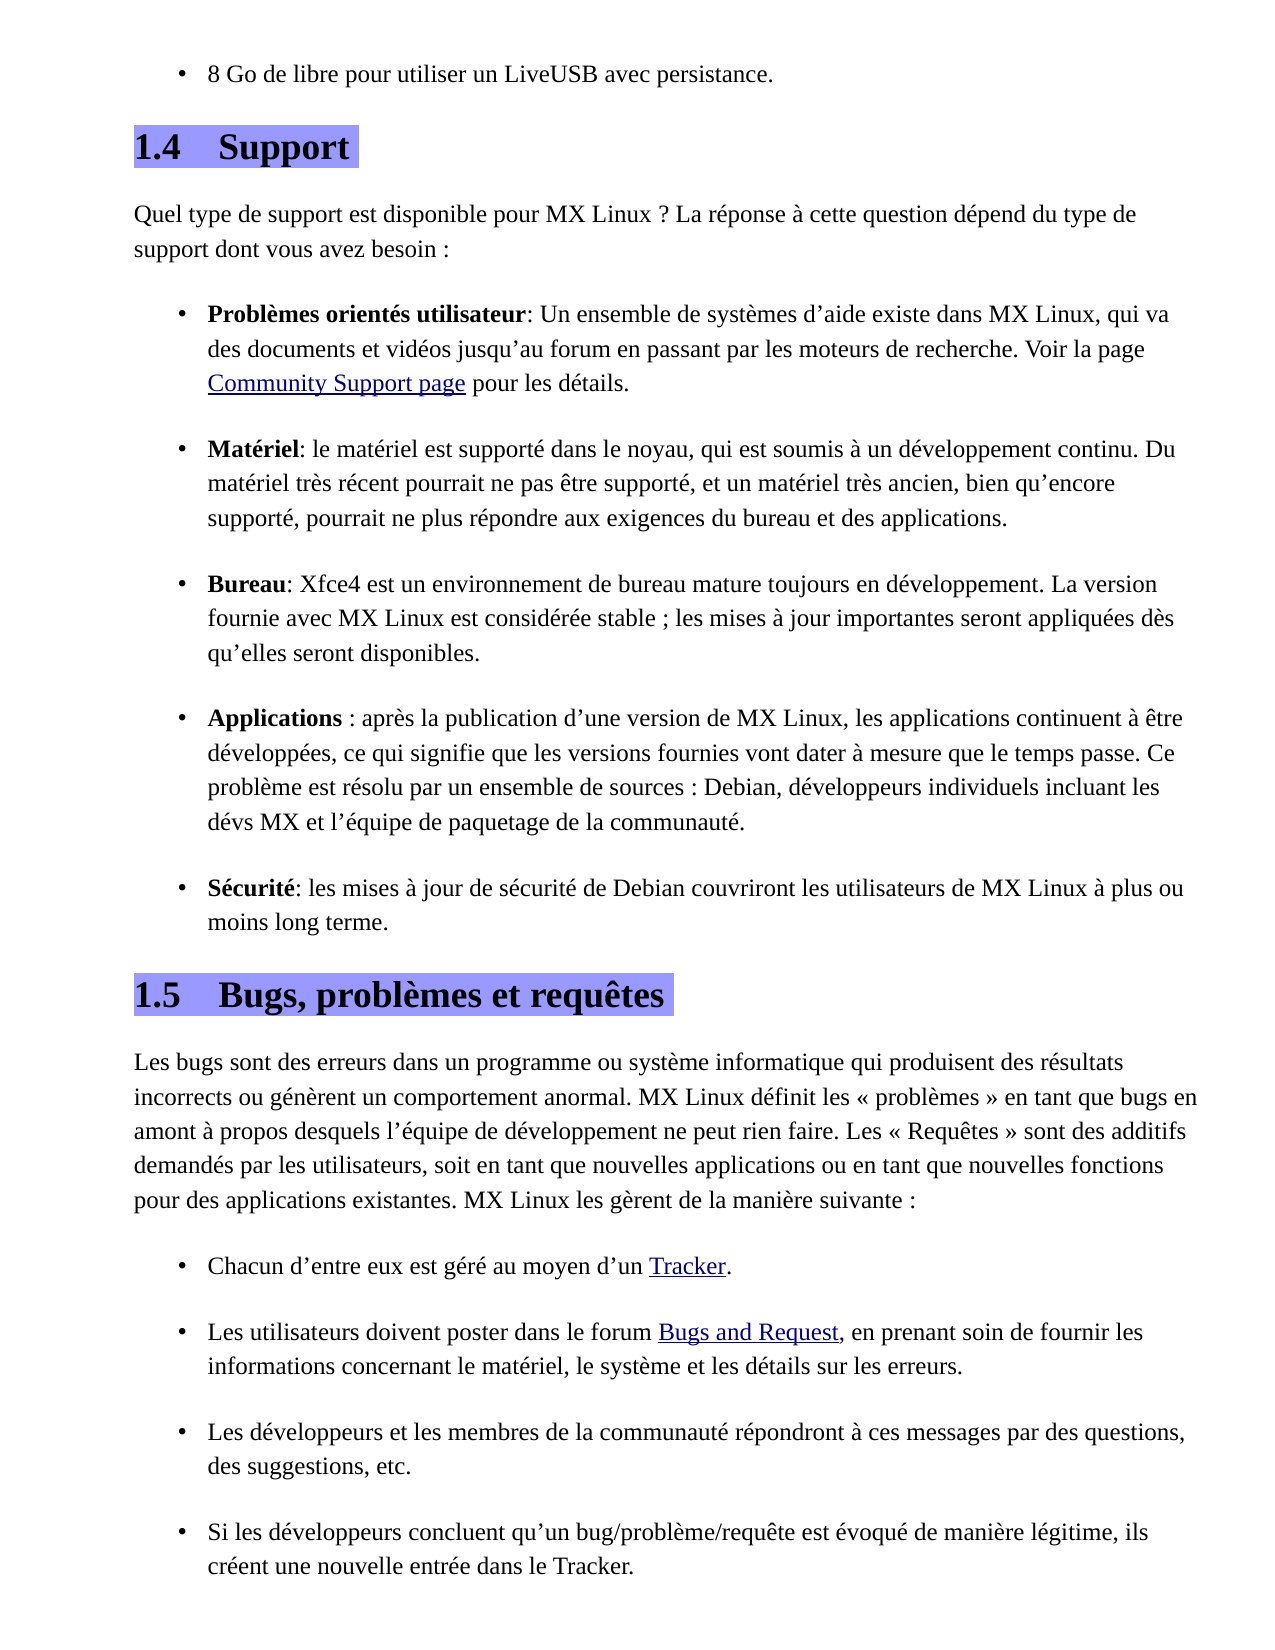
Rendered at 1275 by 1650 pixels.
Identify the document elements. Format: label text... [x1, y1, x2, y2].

list 8 Go de libre pour utiliser un LiveUSB avec persistance. [178, 59, 1200, 88]
subtitle 1.5 Bugs, problèmes et requêtes [674, 973, 1200, 1016]
subtitle 1.4 Support [359, 125, 1200, 168]
list Matériel: le matériel est supporté dans le noyau, qui est soumis à un développement continu. Du matériel très récent pourrait ne pas être supporté, et un matériel très ancien, bien qu’encore supporté, pourrait ne plus répondre aux exigences du bureau et des applications. [178, 434, 1200, 532]
list Si les développeurs concluent qu’un bug/problème/requête est évoqué de manière légitime, ils créent une nouvelle entrée dans le Tracker. [178, 1517, 1200, 1580]
text Quel type de support est disponible pour MX Linux ? La réponse à cette question dépend du type de support dont vous avez besoin : [134, 199, 1200, 262]
list Applications : après la publication d’une version de MX Linux, les applications continuent à être développées, ce qui signifie que les versions fournies vont dater à mesure que le temps passe. Ce problème est résolu par un ensemble de sources : Debian, développeurs individuels incluant les dévs MX et l’équipe de paquetage de la communauté. [178, 703, 1200, 836]
list Sécurité: les mises à jour de sécurité de Debian couvriront les utilisateurs de MX Linux à plus ou moins long terme. [178, 873, 1200, 936]
list Les développeurs et les membres de la communauté répondront à ces messages par des questions, des suggestions, etc. [178, 1417, 1200, 1480]
text Les bugs sont des erreurs dans un programme ou système informatique qui produisent des résultats incorrects ou génèrent un comportement anormal. MX Linux définit les « problèmes » en tant que bugs en amont à propos desquels l’équipe de développement ne peut rien faire. Les « Requêtes » sont des additifs demandés par les utilisateurs, soit en tant que nouvelles applications ou en tant que nouvelles fonctions pour des applications existantes. MX Linux les gèrent de la manière suivante : [134, 1047, 1200, 1214]
list Problèmes orientés utilisateur: Un ensemble de systèmes d’aide existe dans MX Linux, qui va des documents et vidéos jusqu’au forum en passant par les moteurs de recherche. Voir la page Community Support page pour les détails. [178, 299, 1200, 397]
list Chacun d’entre eux est géré au moyen d’un Tracker. [178, 1251, 1200, 1279]
list Les utilisateurs doivent poster dans le forum Bugs and Request, en prenant soin de fournir les informations concernant le matériel, le système et les détails sur les erreurs. [178, 1317, 1200, 1380]
list Bureau: Xfce4 est un environnement de bureau mature toujours en développement. La version fournie avec MX Linux est considérée stable ; les mises à jour importantes seront appliquées dès qu’elles seront disponibles. [178, 569, 1200, 666]
